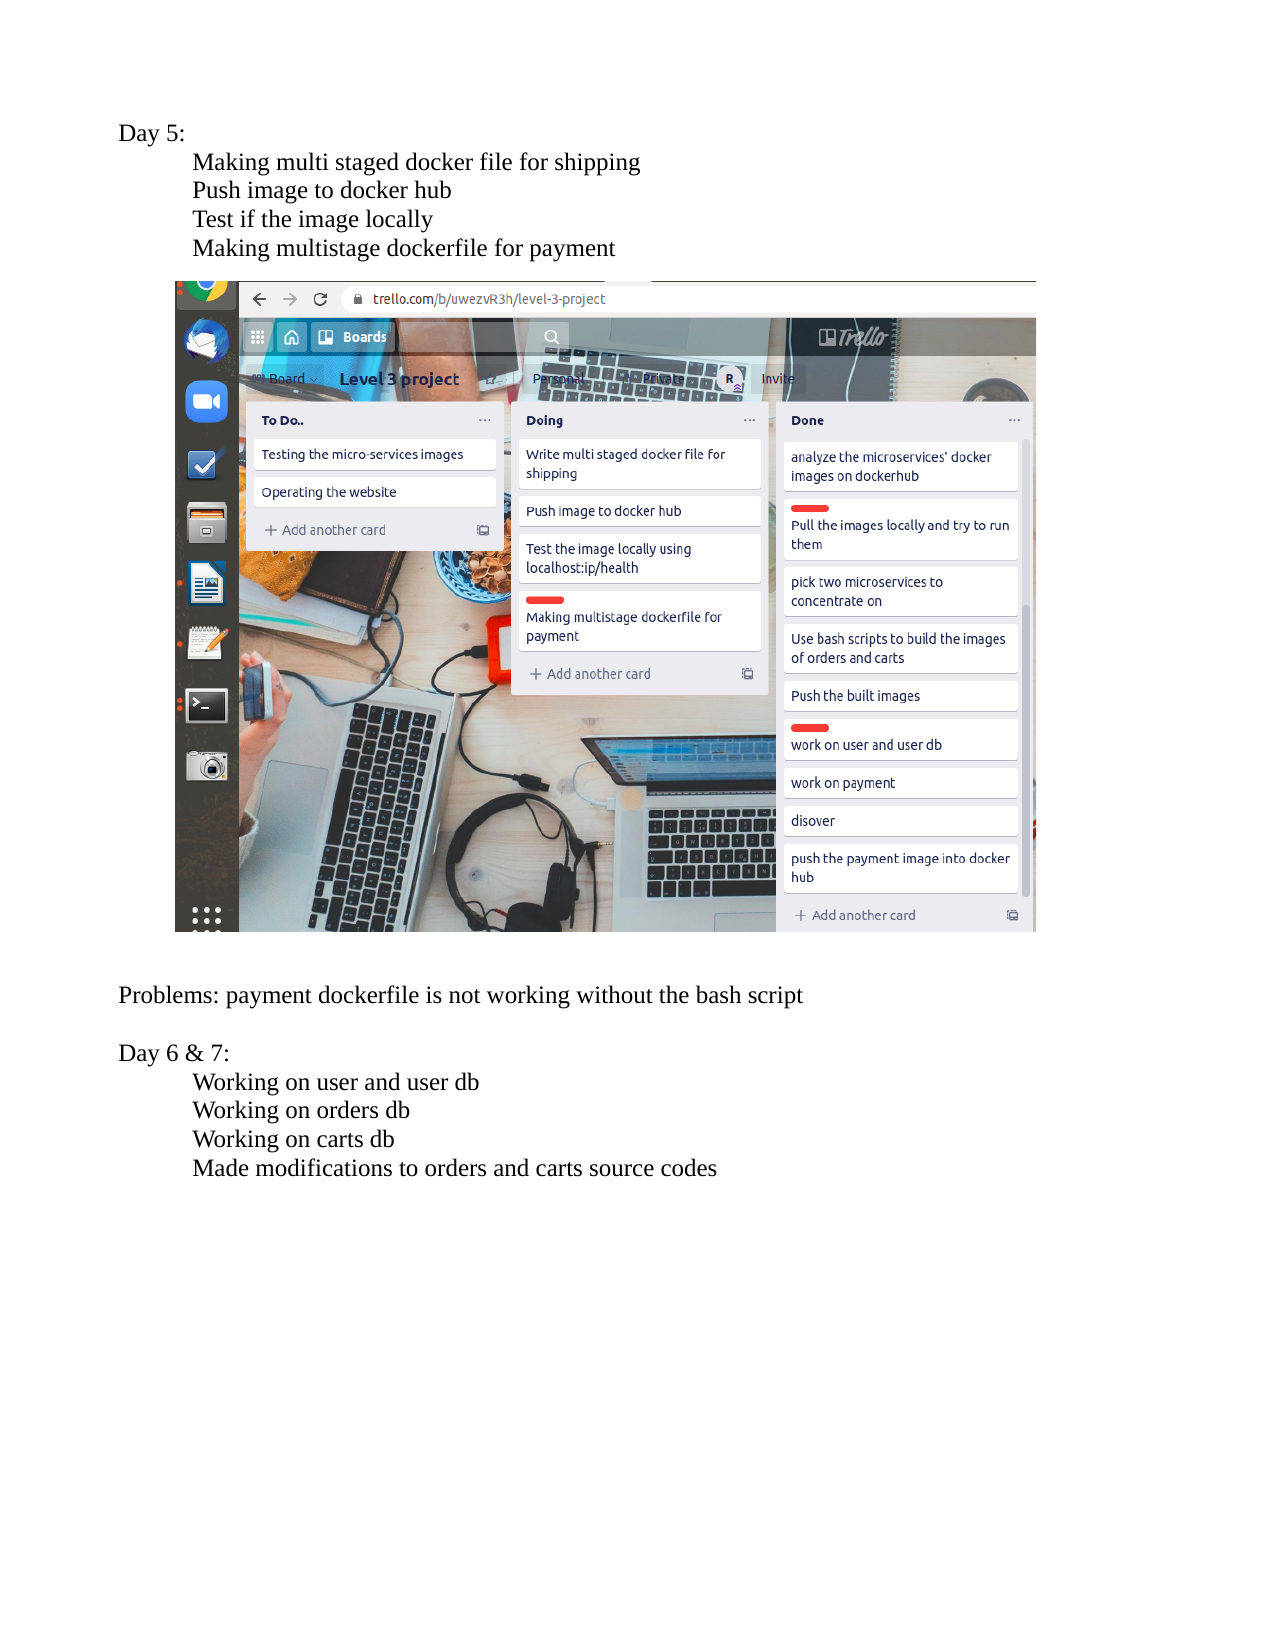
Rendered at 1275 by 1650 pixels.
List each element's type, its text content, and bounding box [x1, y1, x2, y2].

text Test if the image locally [118, 204, 1157, 233]
text Push image to docker hub [118, 176, 1157, 204]
text Problems: payment dockerfile is not working without the bash script [118, 981, 1157, 1009]
text Made modifications to orders and carts source codes [118, 1153, 1157, 1182]
text Making multistage dockerfile for payment [118, 233, 1157, 262]
text Making multi staged docker file for shipping [118, 147, 1157, 176]
text Working on user and user db [118, 1067, 1157, 1096]
text Working on orders db [118, 1096, 1157, 1124]
picture [175, 281, 1037, 932]
text Day 5: [118, 118, 1157, 147]
text Day 6 & 7: [118, 1038, 1157, 1067]
text Working on carts db [118, 1124, 1157, 1153]
